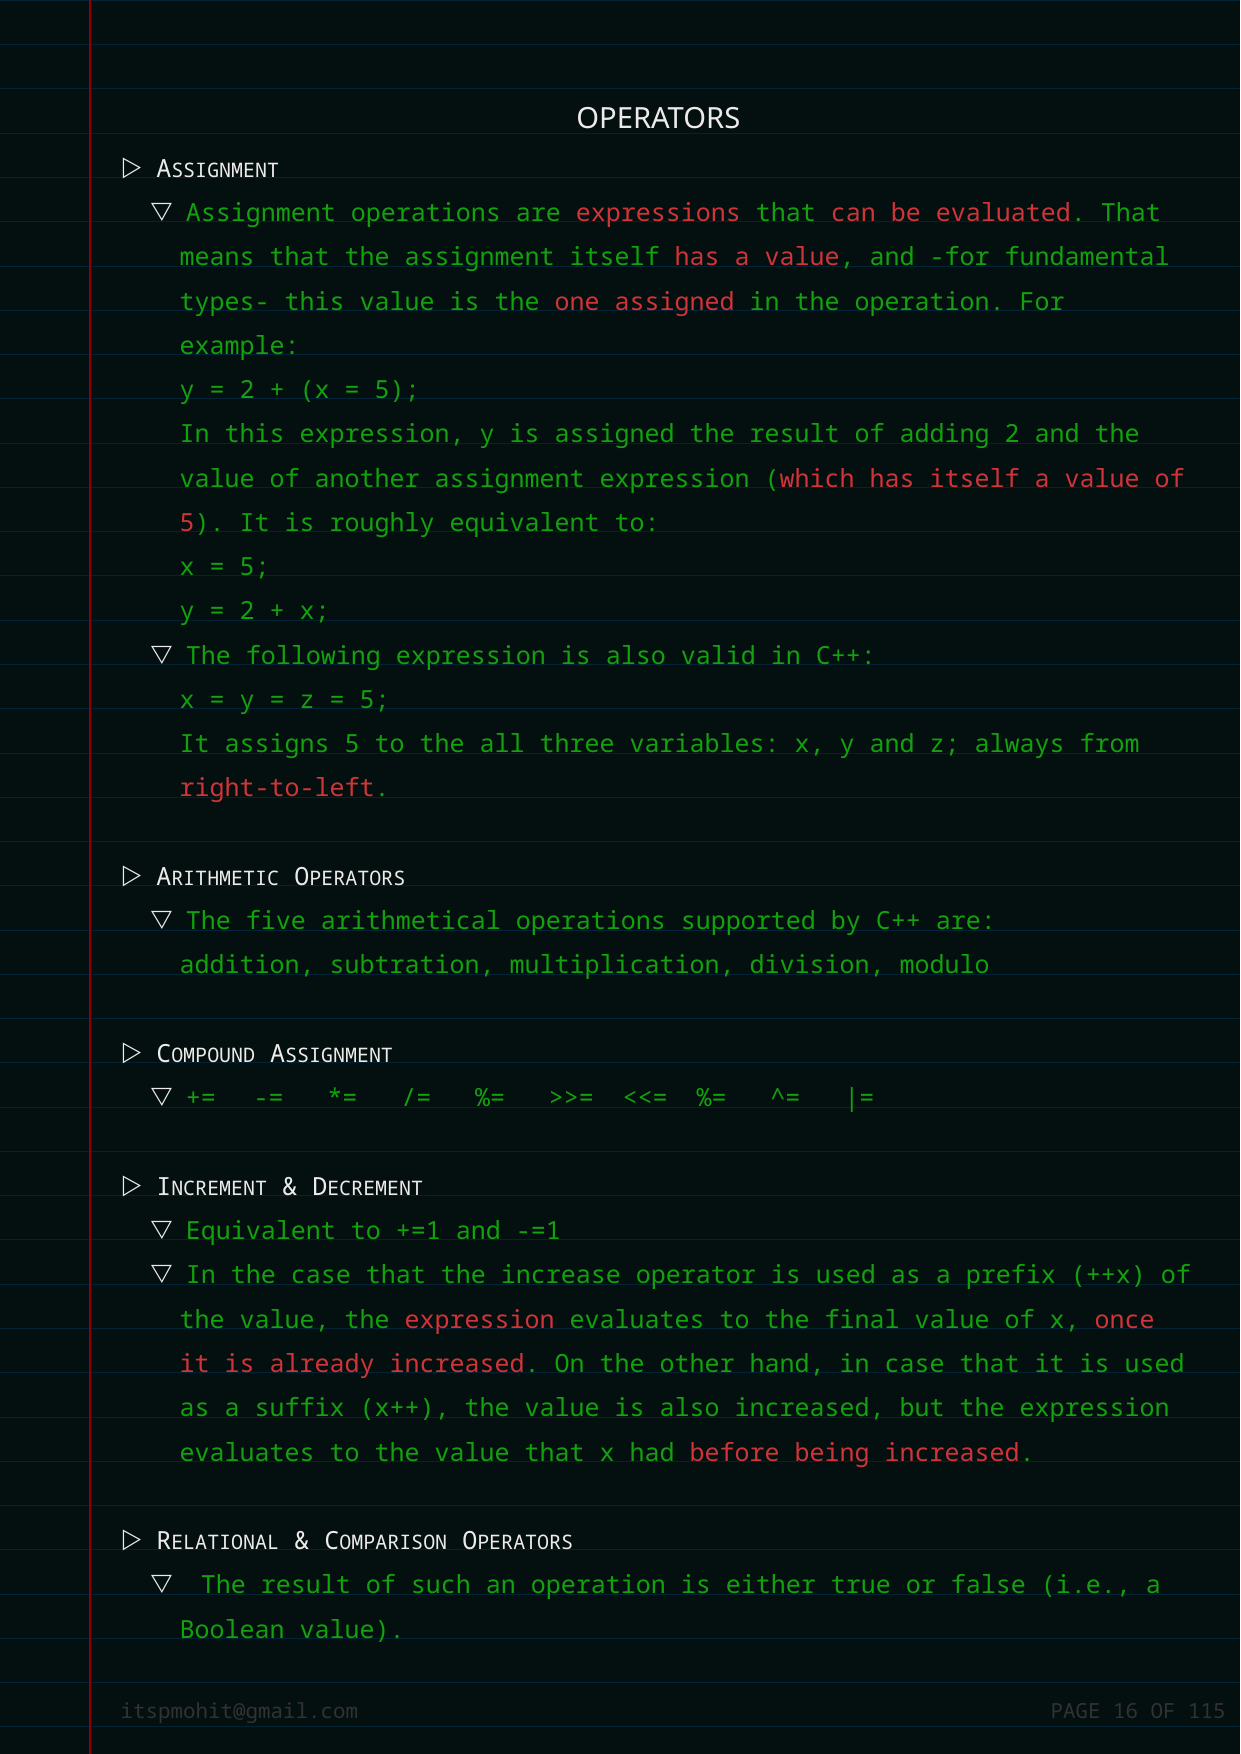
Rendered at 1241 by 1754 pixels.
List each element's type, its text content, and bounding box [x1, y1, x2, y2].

list The result of such an operation is either true or false (i.e., a Boolean value). [150, 1558, 1196, 1647]
subtitle Operators [120, 97, 1196, 142]
list Assignment operations are expressions that can be evaluated. That means that the assignment itself has a value, and -for fundamental types- this value is the one assigned in the operation. For example: y = 2 + (x = 5); In this expression, y is assigned the result of adding 2 and the value of another assignment expression (which has itself a value of 5). It is roughly equivalent to: x = 5; y = 2 + x; [150, 186, 1196, 629]
list The following expression is also valid in C++: x = y = z = 5; It assigns 5 to the all three variables: x, y and z; always from right-to-left. [150, 629, 1196, 850]
subtitle Increment & Decrement [120, 1160, 1196, 1204]
subtitle Relational & Comparison Operators [120, 1514, 1196, 1558]
list The five arithmetical operations supported by C++ are: addition, subtration, multiplication, division, modulo [150, 894, 1196, 1027]
subtitle Compound Assignment [120, 1027, 1196, 1071]
list In the case that the increase operator is used as a prefix (++x) of the value, the expression evaluates to the final value of x, once it is already increased. On the other hand, in case that it is used as a suffix (x++), the value is also increased, but the expression evaluates to the value that x had before being increased. [150, 1248, 1196, 1514]
list Equivalent to +=1 and -=1 [150, 1204, 1196, 1248]
subtitle Arithmetic Operators [120, 850, 1196, 894]
list += -= *= /= %= >>= <<= %= ^= |= [150, 1071, 1196, 1160]
subtitle Assignment [120, 142, 1196, 186]
